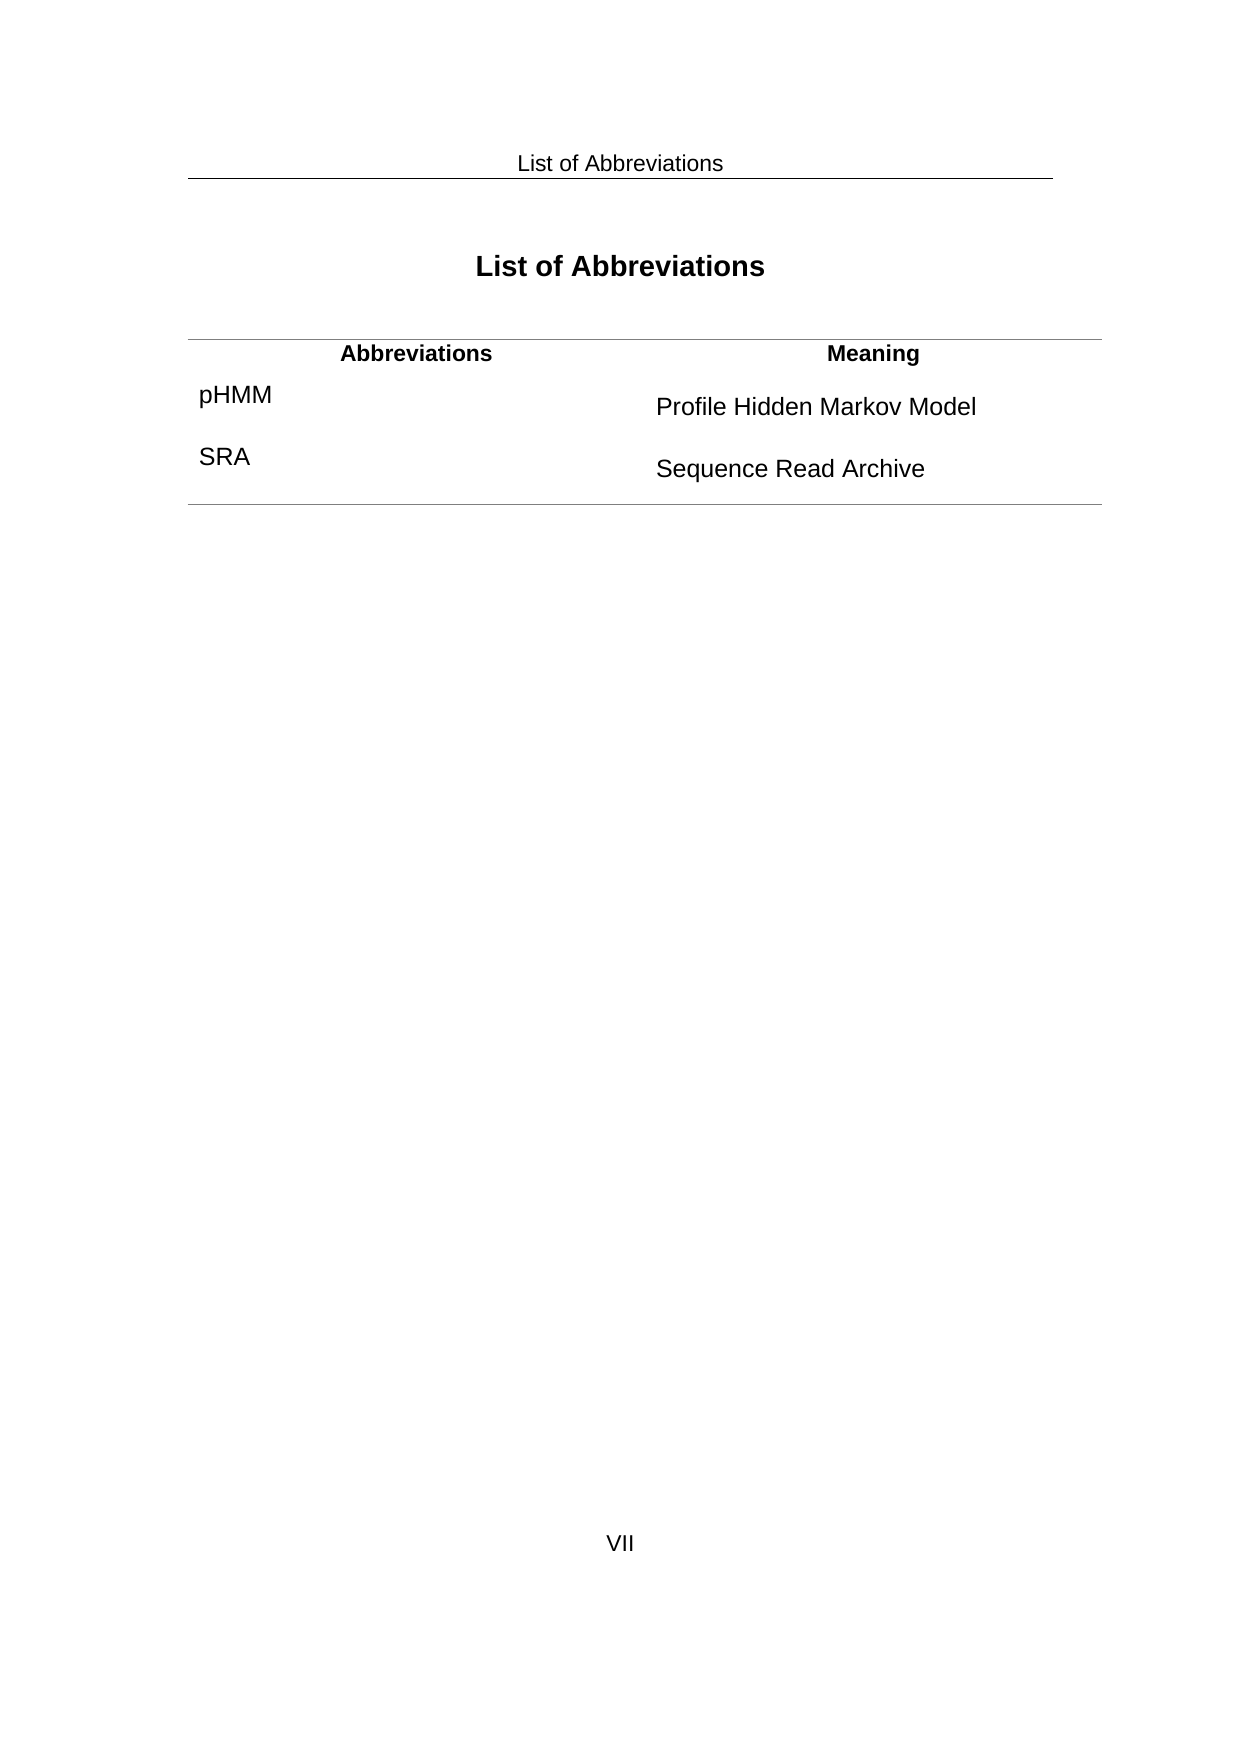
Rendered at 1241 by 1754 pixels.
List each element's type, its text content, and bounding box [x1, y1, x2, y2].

table_header Abbreviations [188, 340, 644, 380]
subtitle List of Abbreviations [187, 248, 1053, 282]
table_cell Profile Hidden Markov Model [645, 380, 1102, 442]
table_header Meaning [645, 340, 1102, 380]
table_cell SRA [188, 442, 644, 503]
table_cell Sequence Read Archive [645, 442, 1102, 503]
table_cell pHMM [188, 380, 644, 442]
